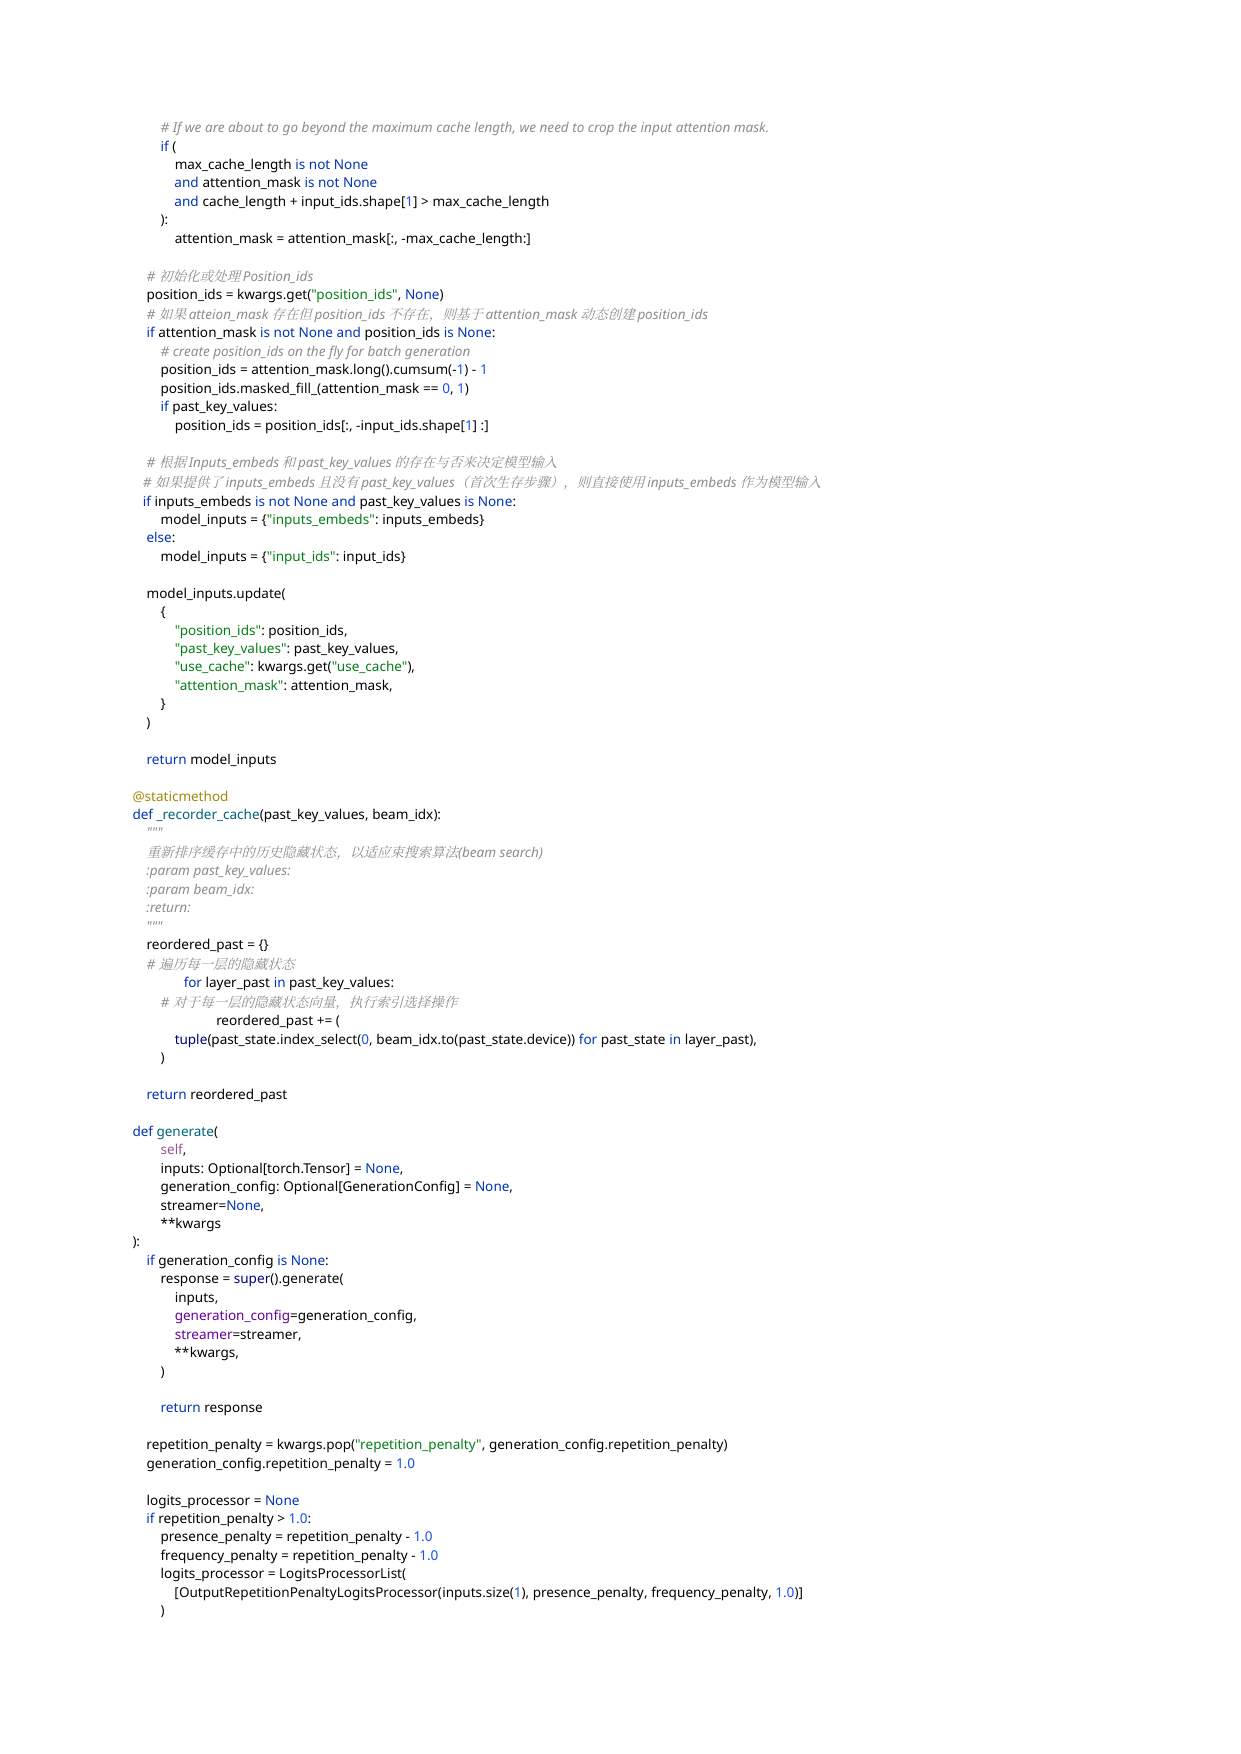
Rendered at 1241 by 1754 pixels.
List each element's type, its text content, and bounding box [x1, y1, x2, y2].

picture [168, 812, 174, 819]
picture [165, 1129, 171, 1136]
picture [196, 809, 202, 819]
picture [204, 812, 210, 819]
picture [201, 1128, 206, 1136]
text # If we are about to go beyond the maximum cache length, we need to crop the input attention mask. if ( max_cache_length is not None and attention_mask is not None and cache_length + input_ids.shape[1] > max_cache_length ): attention_mask = attention_mask[:, -max_cache_length:] # 初始化或处理Position_ids position_ids = kwargs.get("position_ids", None) # 如果atteion_mask存在但position_ids不存在，则基于attention_mask动态创建position_ids if attention_mask is not None and position_ids is None: # create position_ids on the fly for batch generation position_ids = attention_mask.long().cumsum(-1) - 1 position_ids.masked_fill_(attention_mask == 0, 1) if past_key_values: position_ids = position_ids[:, -input_ids.shape[1] :] # 根据Inputs_embeds和past_key_values的存在与否来决定模型输入 # 如果提供了inputs_embeds且没有past_key_values（首次生存步骤），则直接使用inputs_embeds作为模型输入 if inputs_embeds is not None and past_key_values is None: model_inputs = {"inputs_embeds": inputs_embeds} else: model_inputs = {"input_ids": input_ids} model_inputs.update( { "position_ids": position_ids, "past_key_values": past_key_values, "use_cache": kwargs.get("use_cache"), "attention_mask": attention_mask, } ) return model_inputs @staticmethod def _recorder_cache(past_key_values, beam_idx): """ 重新排序缓存中的历史隐藏状态，以适应束搜索算法(beam search) :param past_key_values: :param beam_idx: :return: """ reordered_past = {} # 遍历每一层的隐藏状态 for layer_past in past_key_values: # 对于每一层的隐藏状态向量，执行索引选择操作 reordered_past += ( tuple(past_state.index_select(0, beam_idx.to(past_state.device)) for past_state in layer_past), ) return reordered_past def generate( self, inputs: Optional[torch.Tensor] = None, generation_config: Optional[GenerationConfig] = None, streamer=None, **kwargs ): if generation_config is None: response = super().generate( inputs, generation_config=generation_config, streamer=streamer, **kwargs, ) return response repetition_penalty = kwargs.pop("repetition_penalty", generation_config.repetition_penalty) generation_config.repetition_penalty = 1.0 logits_processor = None if repetition_penalty > 1.0: presence_penalty = repetition_penalty - 1.0 frequency_penalty = repetition_penalty - 1.0 logits_processor = LogitsProcessorList( [OutputRepetitionPenaltyLogitsProcessor(inputs.size(1), presence_penalty, frequency_penalty, 1.0)] ) [118, 118, 1122, 1619]
picture [173, 1129, 179, 1136]
picture [157, 1129, 163, 1139]
